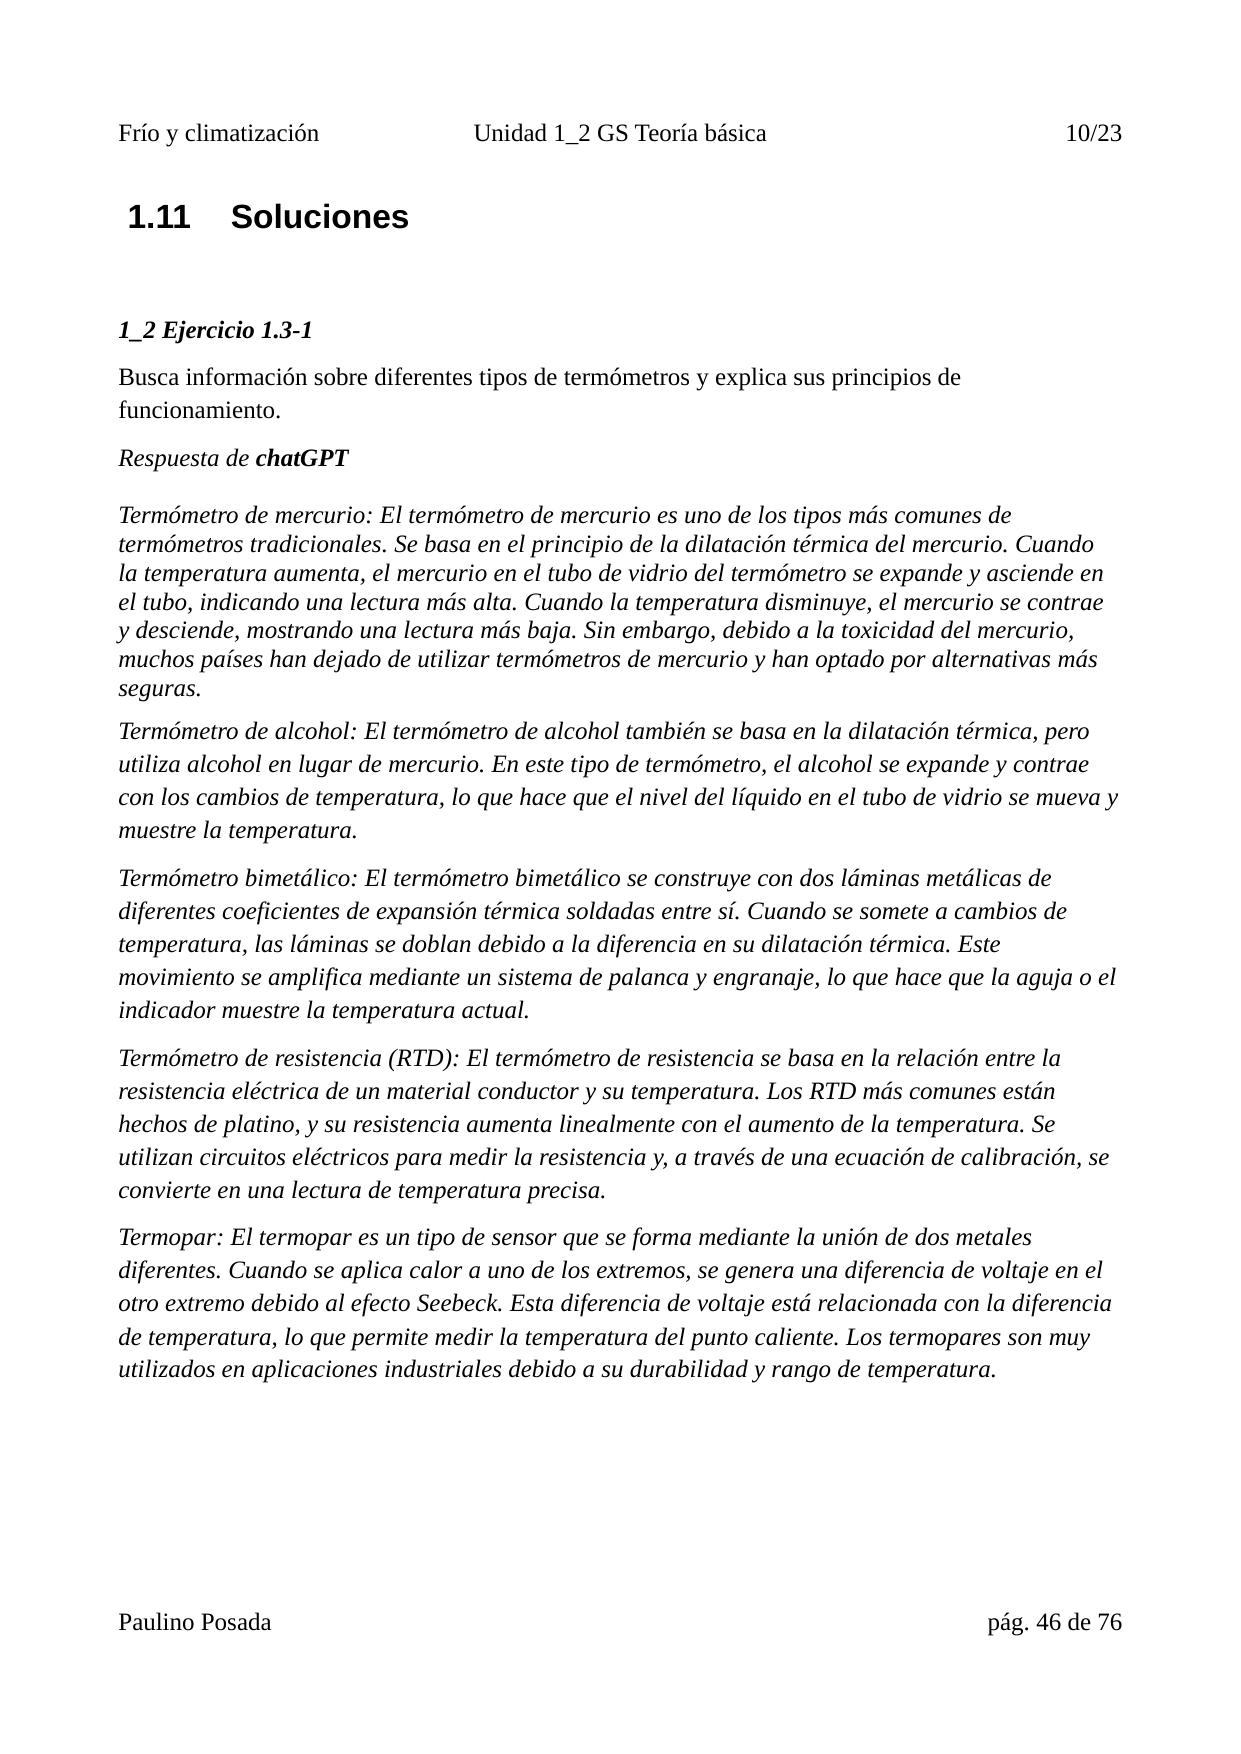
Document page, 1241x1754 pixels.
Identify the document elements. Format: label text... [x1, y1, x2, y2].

subtitle Soluciones [118, 197, 1122, 236]
text 1_2 Ejercicio 1.3-1 [118, 315, 1122, 343]
text Termopar: El termopar es un tipo de sensor que se forma mediante la unión de dos metales diferentes. Cuando se aplica calor a uno de los extremos, se genera una diferencia de voltaje en el otro extremo debido al efecto Seebeck. Esta diferencia de voltaje está relacionada con la diferencia de temperatura, lo que permite medir la temperatura del punto caliente. Los termopares son muy utilizados en aplicaciones industriales debido a su durabilidad y rango de temperatura. [118, 1222, 1122, 1383]
text Respuesta de chatGPT [118, 443, 1122, 472]
text Busca información sobre diferentes tipos de termómetros y explica sus principios de funcionamiento. [118, 362, 1122, 424]
text Termómetro bimetálico: El termómetro bimetálico se construye con dos láminas metálicas de diferentes coeficientes de expansión térmica soldadas entre sí. Cuando se somete a cambios de temperatura, las láminas se doblan debido a la diferencia en su dilatación térmica. Este movimiento se amplifica mediante un sistema de palanca y engranaje, lo que hace que la aguja o el indicador muestre la temperatura actual. [118, 863, 1122, 1024]
text Termómetro de mercurio: El termómetro de mercurio es uno de los tipos más comunes de termómetros tradicionales. Se basa en el principio de la dilatación térmica del mercurio. Cuando la temperatura aumenta, el mercurio en el tubo de vidrio del termómetro se expande y asciende en el tubo, indicando una lectura más alta. Cuando la temperatura disminuye, el mercurio se contrae y desciende, mostrando una lectura más baja. Sin embargo, debido a la toxicidad del mercurio, muchos países han dejado de utilizar termómetros de mercurio y han optado por alternativas más seguras. [118, 501, 1122, 702]
text Termómetro de alcohol: El termómetro de alcohol también se basa en la dilatación térmica, pero utiliza alcohol en lugar de mercurio. En este tipo de termómetro, el alcohol se expande y contrae con los cambios de temperatura, lo que hace que el nivel del líquido en el tubo de vidrio se mueva y muestre la temperatura. [118, 716, 1122, 844]
text Termómetro de resistencia (RTD): El termómetro de resistencia se basa en la relación entre la resistencia eléctrica de un material conductor y su temperatura. Los RTD más comunes están hechos de platino, y su resistencia aumenta linealmente con el aumento de la temperatura. Se utilizan circuitos eléctricos para medir la resistencia y, a través de una ecuación de calibración, se convierte en una lectura de temperatura precisa. [118, 1043, 1122, 1204]
